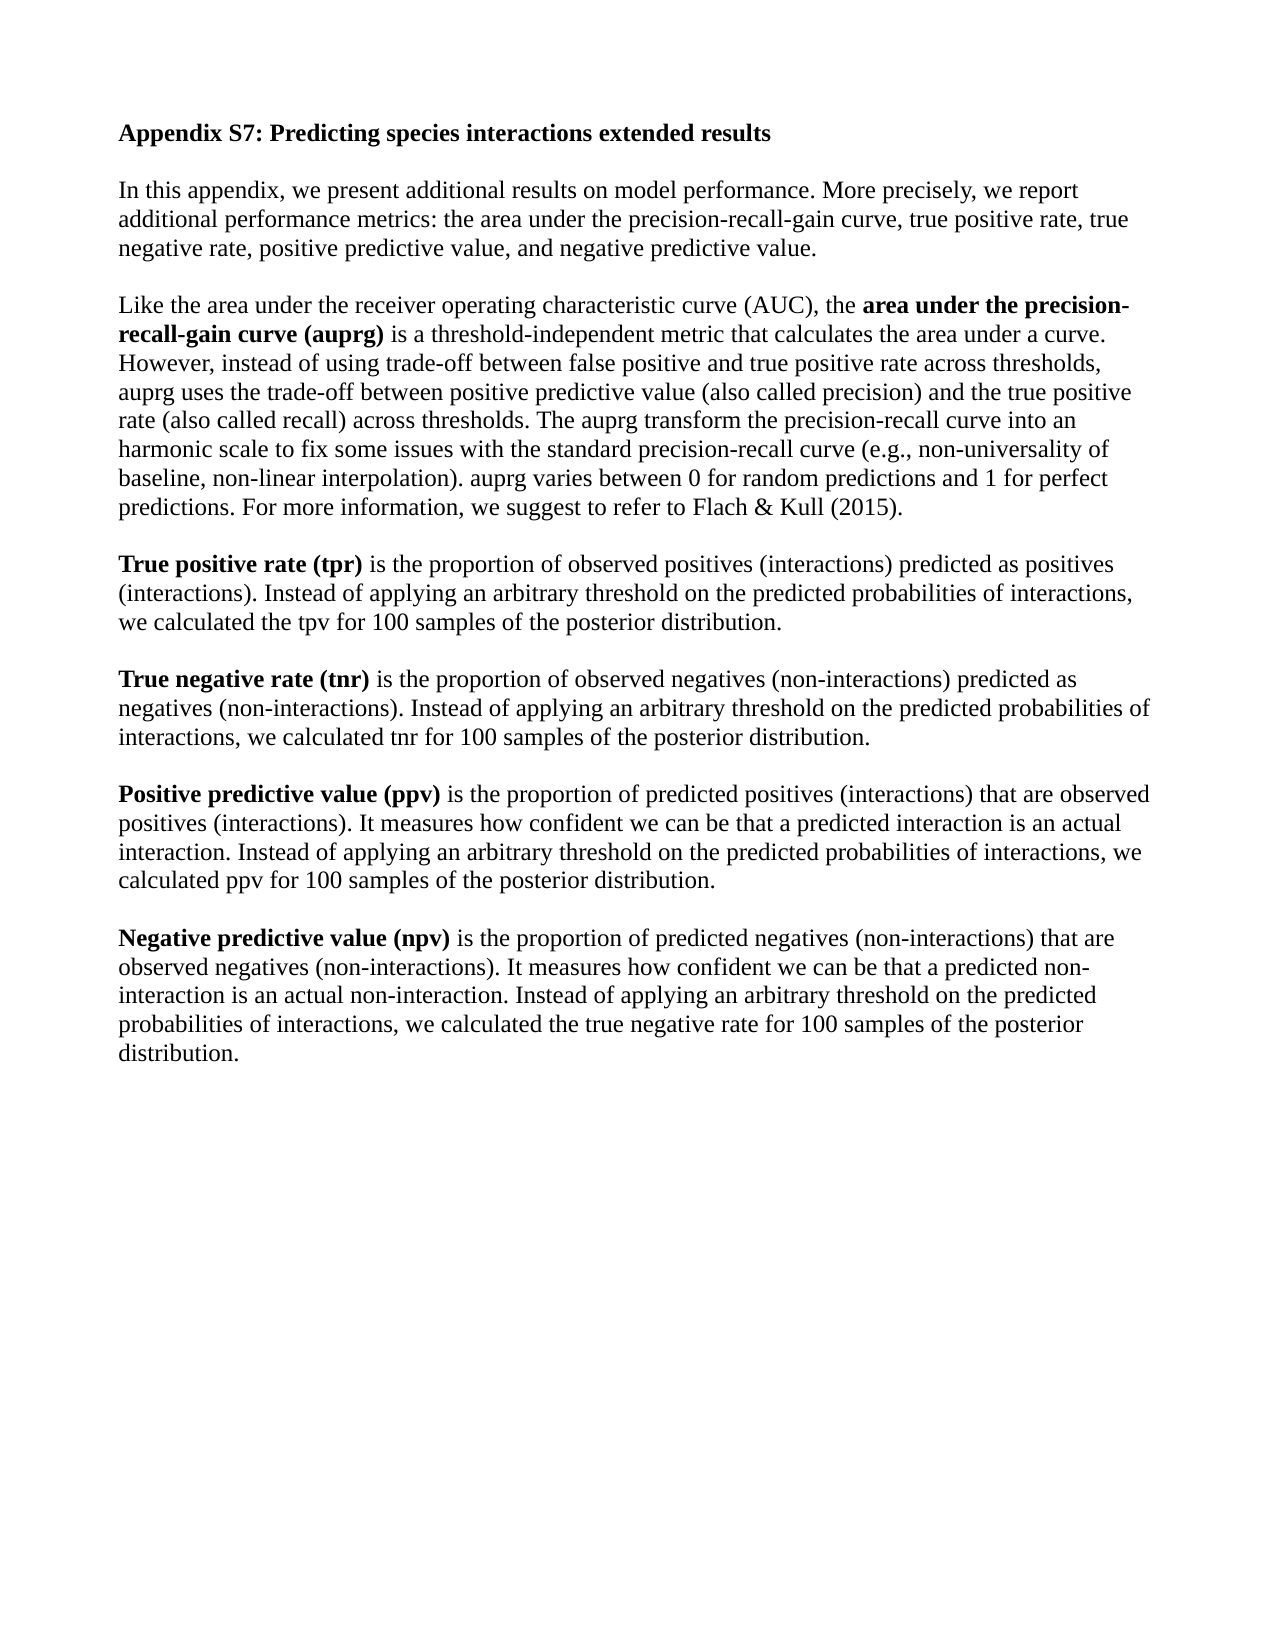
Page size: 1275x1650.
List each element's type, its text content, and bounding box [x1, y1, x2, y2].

text Appendix S7: Predicting species interactions extended results [118, 118, 1157, 147]
text True negative rate (tnr) is the proportion of observed negatives (non-interactions) predicted as negatives (non-interactions). Instead of applying an arbitrary threshold on the predicted probabilities of interactions, we calculated tnr for 100 samples of the posterior distribution. [118, 664, 1157, 751]
text In this appendix, we present additional results on model performance. More precisely, we report additional performance metrics: the area under the precision-recall-gain curve, true positive rate, true negative rate, positive predictive value, and negative predictive value. [118, 176, 1157, 262]
text Positive predictive value (ppv) is the proportion of predicted positives (interactions) that are observed positives (interactions). It measures how confident we can be that a predicted interaction is an actual interaction. Instead of applying an arbitrary threshold on the predicted probabilities of interactions, we calculated ppv for 100 samples of the posterior distribution. [118, 779, 1157, 894]
text Negative predictive value (npv) is the proportion of predicted negatives (non-interactions) that are observed negatives (non-interactions). It measures how confident we can be that a predicted non-interaction is an actual non-interaction. Instead of applying an arbitrary threshold on the predicted probabilities of interactions, we calculated the true negative rate for 100 samples of the posterior distribution. [118, 923, 1157, 1067]
text Like the area under the receiver operating characteristic curve (AUC), the area under the precision-recall-gain curve (auprg) is a threshold-independent metric that calculates the area under a curve. However, instead of using trade-off between false positive and true positive rate across thresholds, auprg uses the trade-off between positive predictive value (also called precision) and the true positive rate (also called recall) across thresholds. The auprg transform the precision-recall curve into an harmonic scale to fix some issues with the standard precision-recall curve (e.g., non-universality of baseline, non-linear interpolation). auprg varies between 0 for random predictions and 1 for perfect predictions. For more information, we suggest to refer to Flach & Kull (2015). [118, 291, 1157, 521]
text True positive rate (tpr) is the proportion of observed positives (interactions) predicted as positives (interactions). Instead of applying an arbitrary threshold on the predicted probabilities of interactions, we calculated the tpv for 100 samples of the posterior distribution. [118, 549, 1157, 636]
